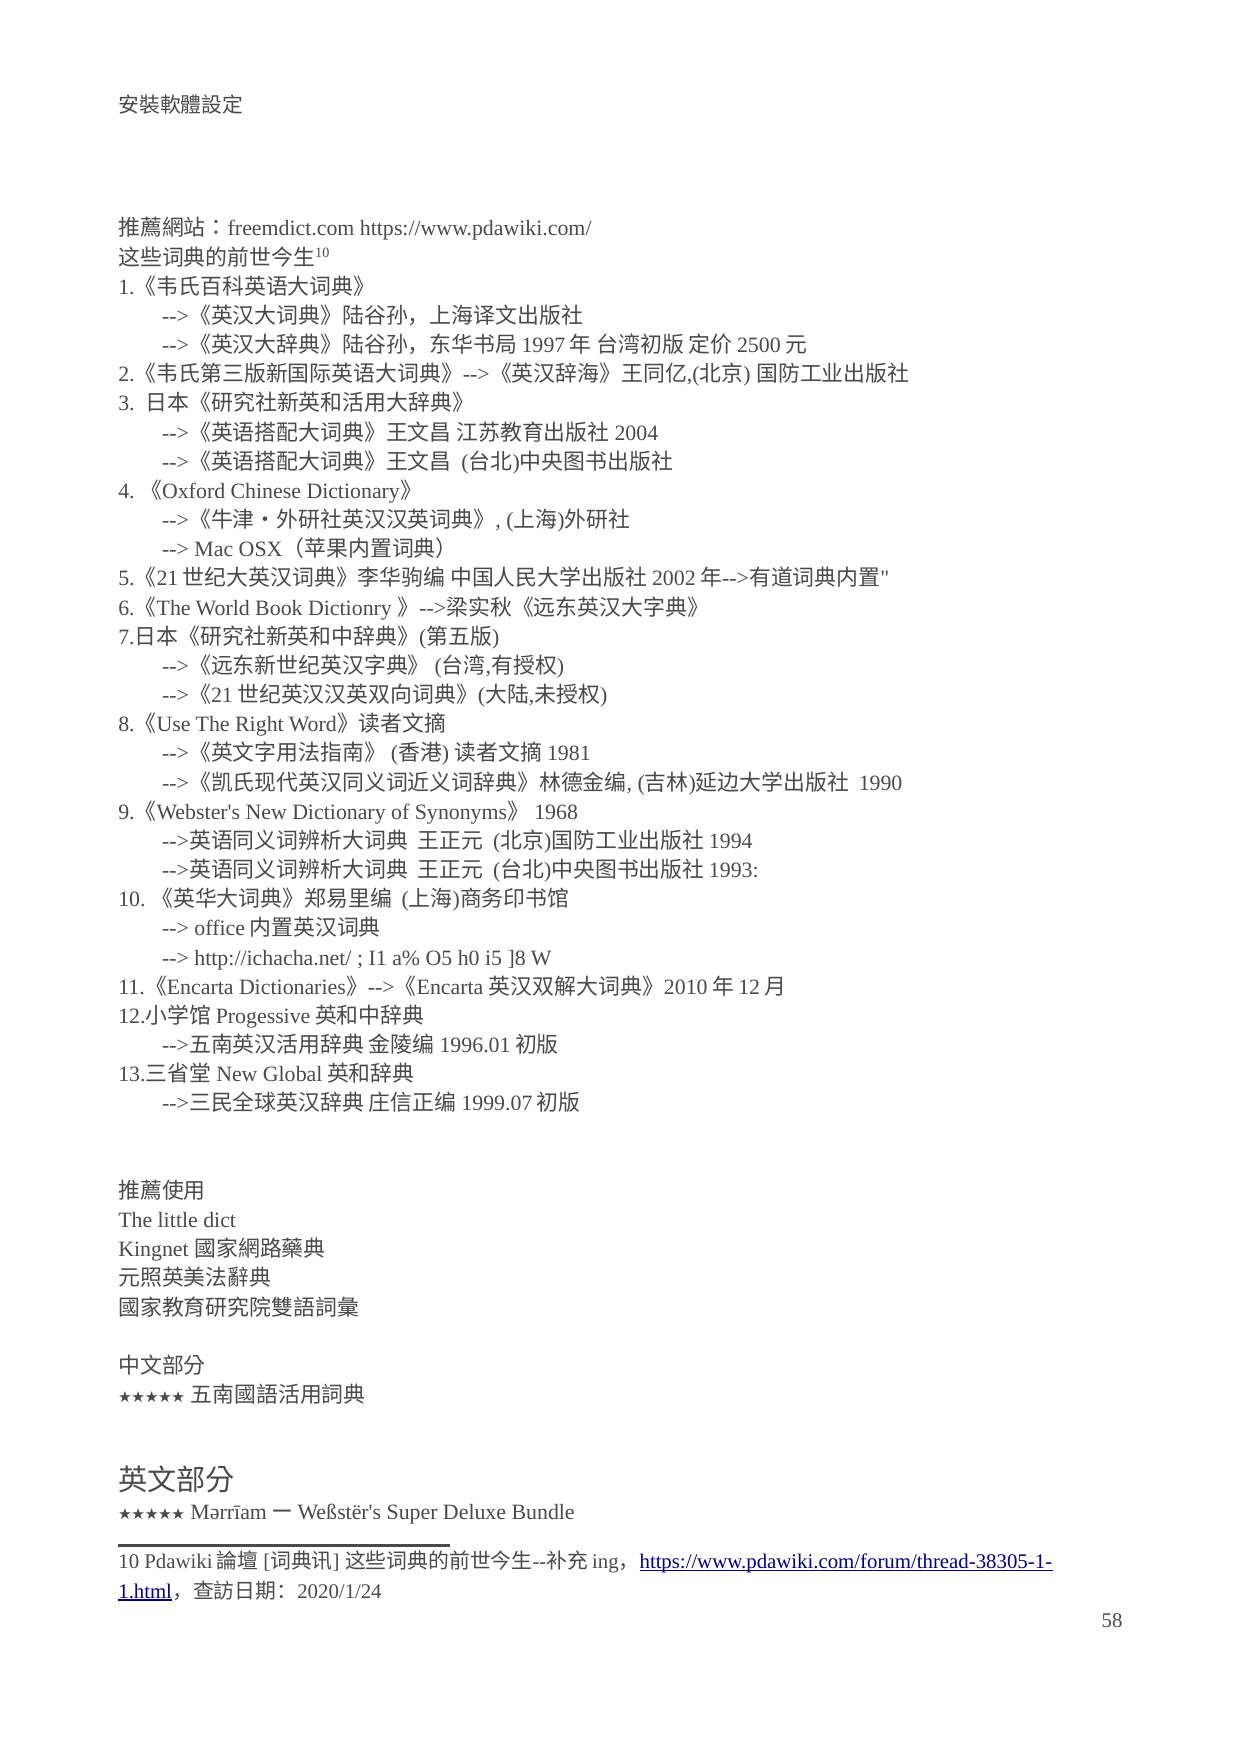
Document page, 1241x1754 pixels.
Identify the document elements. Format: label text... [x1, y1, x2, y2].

text Kingnet 國家網路藥典 [118, 1233, 1122, 1262]
text 4. 《Oxford Chinese Dictionary》 [118, 475, 1122, 504]
text -->《远东新世纪英汉字典》 (台湾,有授权) [118, 650, 1122, 679]
text -->五南英汉活用辞典 金陵编 1996.01初版 [118, 1029, 1122, 1058]
text -->《英汉大词典》陆谷孙，上海译文出版社 [118, 300, 1122, 329]
text -->英语同义词辨析大词典 王正元 (台北)中央图书出版社1993: [118, 854, 1122, 883]
text -->《英文字用法指南》 (香港) 读者文摘 1981 [118, 737, 1122, 767]
text -->英语同义词辨析大词典 王正元 (北京)国防工业出版社1994 [118, 825, 1122, 854]
text ★★★★★ 五南國語活用詞典 [118, 1379, 1122, 1408]
text -->《21世纪英汉汉英双向词典》(大陆,未授权) [118, 679, 1122, 708]
text Pdawiki論壇 [词典讯] 这些词典的前世今生--补充ing，https://www.pdawiki.com/forum/thread-38305-1-1.html，查訪日期：2020/1/24 [118, 1546, 1122, 1604]
text 13.三省堂 New Global英和辞典 [118, 1058, 1122, 1087]
text 國家教育研究院雙語詞彙 [118, 1292, 1122, 1321]
text 中文部分 [118, 1350, 1122, 1379]
text 元照英美法辭典 [118, 1262, 1122, 1292]
text -->《英语搭配大词典》王文昌 (台北)中央图书出版社 [118, 446, 1122, 475]
text 12.小学馆Progessive英和中辞典 [118, 1000, 1122, 1029]
text 9.《Webster's New Dictionary of Synonyms》 1968 [118, 796, 1122, 825]
text ★★★★★ MərrīamーWeßstër's Super Deluxe Bundle [118, 1496, 1122, 1525]
text 推薦使用 [118, 1175, 1122, 1204]
text 5.《21世纪大英汉词典》李华驹编 中国人民大学出版社 2002年-->有道词典内置" [118, 562, 1122, 592]
text 10. 《英华大词典》郑易里编 (上海)商务印书馆 [118, 883, 1122, 912]
text 8.《Use The Right Word》读者文摘 [118, 708, 1122, 737]
text -->《牛津•外研社英汉汉英词典》, (上海)外研社 [118, 504, 1122, 533]
text -->《英语搭配大词典》王文昌 江苏教育出版社 2004 [118, 417, 1122, 446]
text --> http://ichacha.net/ ; I1 a% O5 h0 i5 ]8 W [118, 942, 1122, 971]
text 7.日本《研究社新英和中辞典》(第五版) [118, 621, 1122, 650]
text 3. 日本《研究社新英和活用大辞典》 [118, 387, 1122, 417]
text 推薦網站：freemdict.com https://www.pdawiki.com/ [118, 212, 1122, 242]
text -->三民全球英汉辞典 庄信正编 1999.07初版 [118, 1087, 1122, 1117]
text 这些词典的前世今生 [118, 242, 1122, 271]
text --> Mac OSX（苹果内置词典） [118, 533, 1122, 562]
text 英文部分 [118, 1467, 1122, 1496]
text -->《凯氏现代英汉同义词近义词辞典》林德金编, (吉林)延边大学出版社 1990 [118, 767, 1122, 796]
text --> office内置英汉词典 [118, 912, 1122, 942]
text 1.《韦氏百科英语大词典》 [118, 271, 1122, 300]
text The little dict [118, 1204, 1122, 1233]
text 2.《韦氏第三版新国际英语大词典》-->《英汉辞海》王同亿,(北京) 国防工业出版社 [118, 358, 1122, 387]
text -->《英汉大辞典》陆谷孙，东华书局1997年 台湾初版 定价2500元 [118, 329, 1122, 358]
text 6.《The World Book Dictionry 》-->梁实秋《远东英汉大字典》 [118, 592, 1122, 621]
text 11.《Encarta Dictionaries》-->《Encarta 英汉双解大词典》2010年12月 [118, 971, 1122, 1000]
